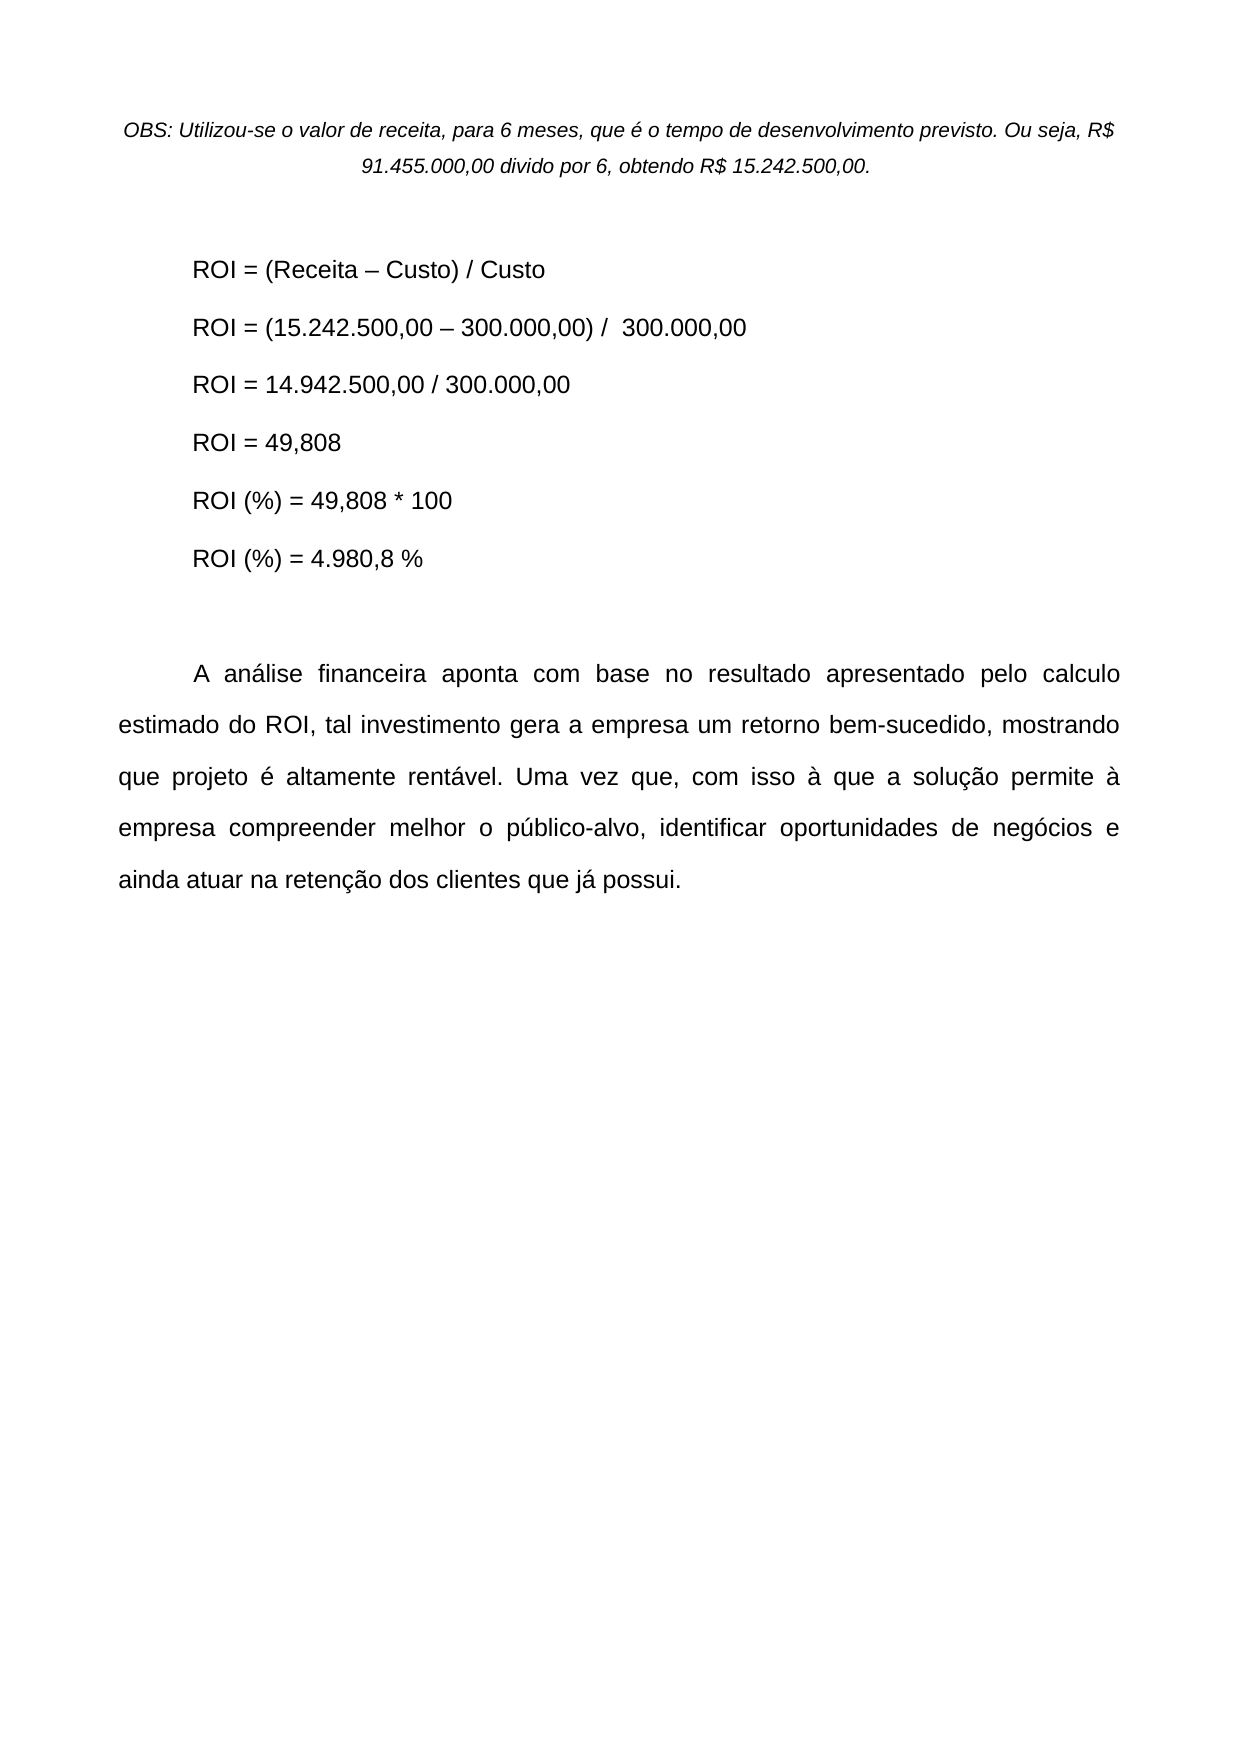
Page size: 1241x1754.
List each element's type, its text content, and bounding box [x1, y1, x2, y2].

text ROI = 49,808 [118, 428, 1122, 457]
text ROI = (15.242.500,00 – 300.000,00) / 300.000,00 [118, 313, 1122, 342]
text A análise financeira aponta com base no resultado apresentado pelo calculo estimado do ROI, tal investimento gera a empresa um retorno bem-sucedido, mostrando que projeto é altamente rentável. Uma vez que, com isso à que a solução permite à empresa compreender melhor o público-alvo, identificar oportunidades de negócios e ainda atuar na retenção dos clientes que já possui. [118, 659, 1122, 894]
text ROI = 14.942.500,00 / 300.000,00 [118, 371, 1122, 399]
text ROI (%) = 49,808 * 100 [118, 486, 1122, 515]
text OBS: Utilizou-se o valor de receita, para 6 meses, que é o tempo de desenvolvimento previsto. Ou seja, R$ 91.455.000,00 divido por 6, obtendo R$ 15.242.500,00. [118, 118, 1122, 178]
text ROI (%) = 4.980,8 % [118, 544, 1122, 572]
text ROI = (Receita – Custo) / Custo [118, 255, 1122, 284]
